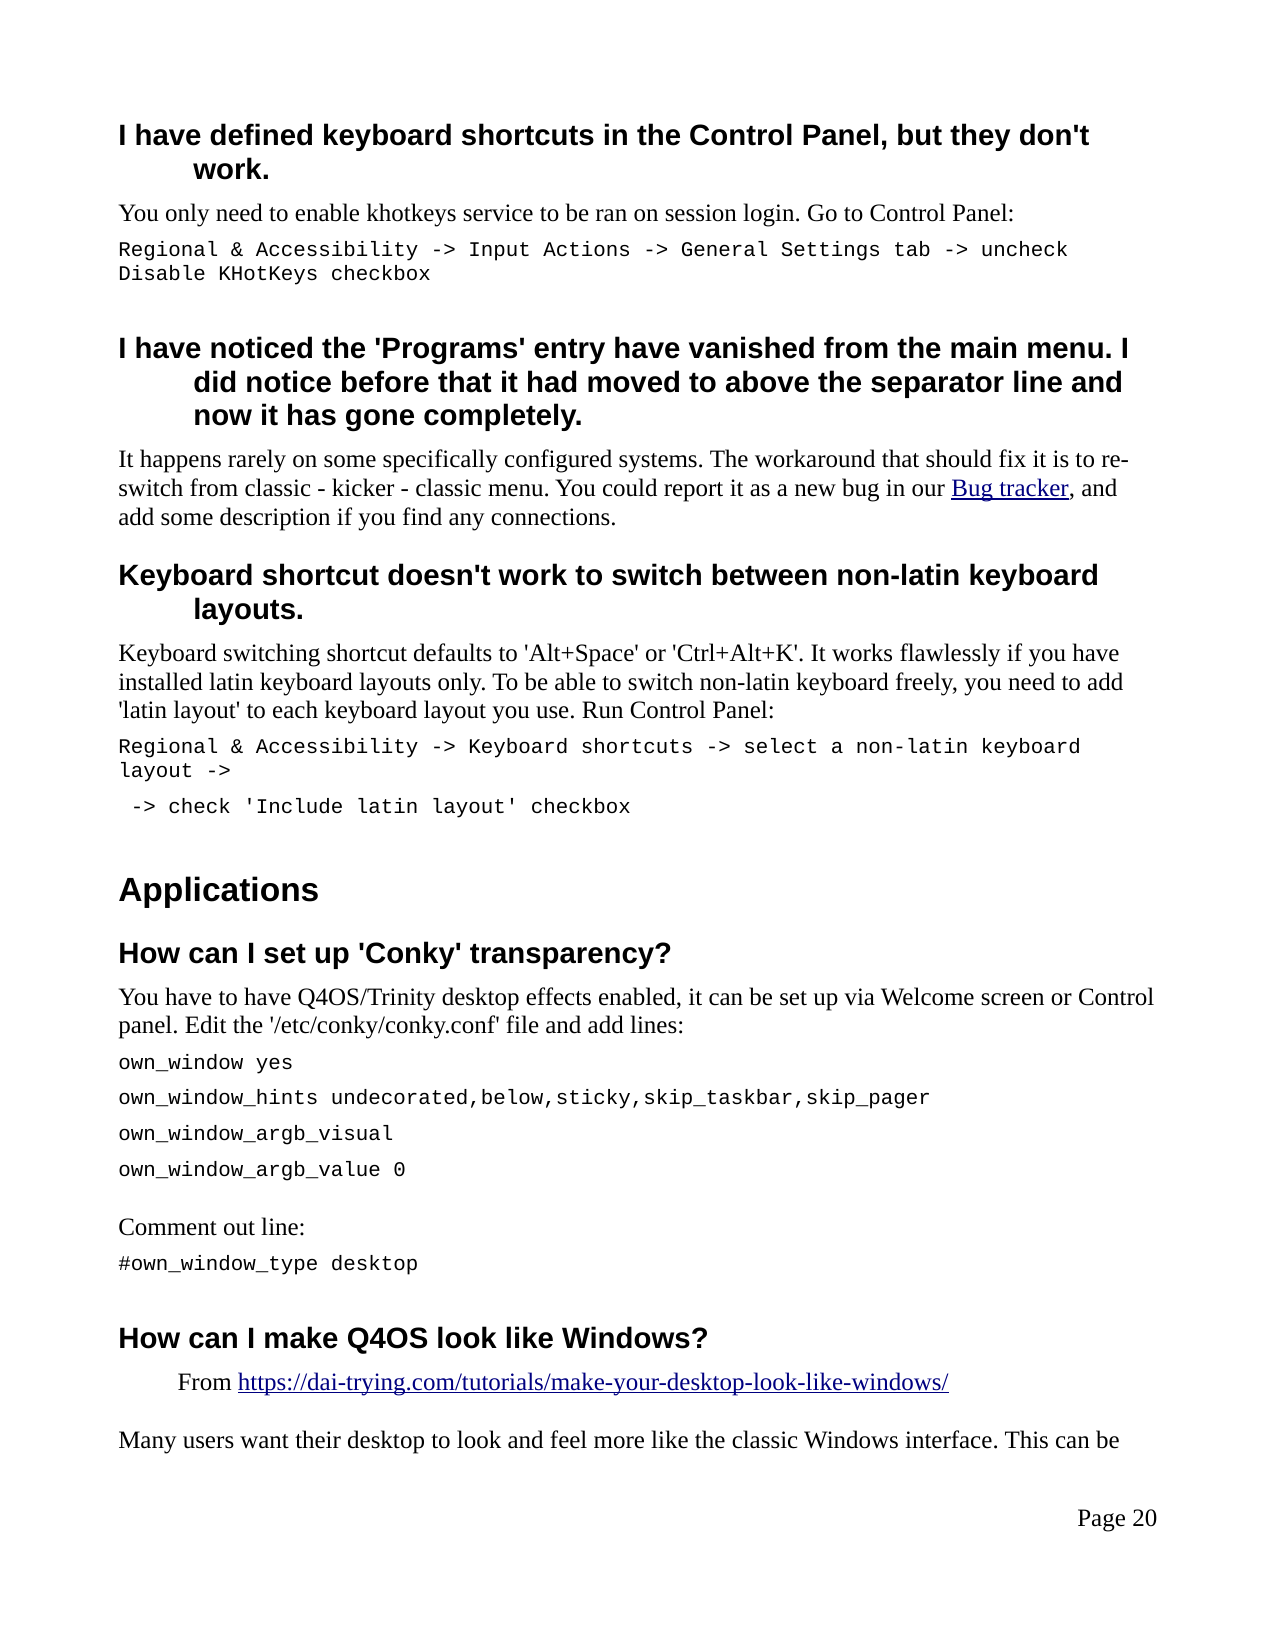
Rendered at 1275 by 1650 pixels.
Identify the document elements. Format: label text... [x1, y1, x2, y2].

text Many users want their desktop to look and feel more like the classic Windows interface. This can be [118, 1425, 1157, 1454]
subtitle How can I set up 'Conky' transparency? [118, 936, 1157, 969]
text You only need to enable khotkeys service to be ran on session login. Go to Control Panel: [118, 198, 1157, 227]
text #own_window_type desktop [118, 1253, 1157, 1277]
text Regional & Accessibility -> Input Actions -> General Settings tab -> uncheck Disable KHotKeys checkbox [118, 239, 1157, 287]
text own_window_hints undecorated,below,sticky,skip_taskbar,skip_pager [118, 1087, 1157, 1111]
text own_window yes [118, 1052, 1157, 1075]
text You have to have Q4OS/Trinity desktop effects enabled, it can be set up via Welcome screen or Control panel. Edit the '/etc/conky/conky.conf' file and add lines: [118, 982, 1157, 1039]
text It happens rarely on some specifically configured systems. The workaround that should fix it is to re-switch from classic - kicker - classic menu. You could report it as a new bug in our Bug tracker, and add some description if you find any connections. [118, 444, 1157, 531]
subtitle Applications [118, 870, 1157, 908]
text Regional & Accessibility -> Keyboard shortcuts -> select a non-latin keyboard layout -> [118, 737, 1157, 784]
text Keyboard switching shortcut defaults to 'Alt+Space' or 'Ctrl+Alt+K'. It works flawlessly if you have installed latin keyboard layouts only. To be able to switch non-latin keyboard freely, you need to add 'latin layout' to each keyboard layout you use. Run Control Panel: [118, 638, 1157, 724]
text own_window_argb_visual [118, 1123, 1157, 1147]
text From https://dai-trying.com/tutorials/make-your-desktop-look-like-windows/ [177, 1367, 1098, 1396]
subtitle I have defined keyboard shortcuts in the Control Panel, but they don't work. [118, 118, 1157, 186]
text -> check 'Include latin layout' checkbox [118, 796, 1157, 819]
text own_window_argb_value 0 [118, 1159, 1157, 1182]
subtitle I have noticed the 'Programs' entry have vanished from the main menu. I did notice before that it had moved to above the separator line and now it has gone completely. [118, 331, 1157, 432]
subtitle How can I make Q4OS look like Windows? [118, 1321, 1157, 1354]
subtitle Keyboard shortcut doesn't work to switch between non-latin keyboard layouts. [118, 558, 1157, 625]
text Comment out line: [118, 1212, 1157, 1241]
